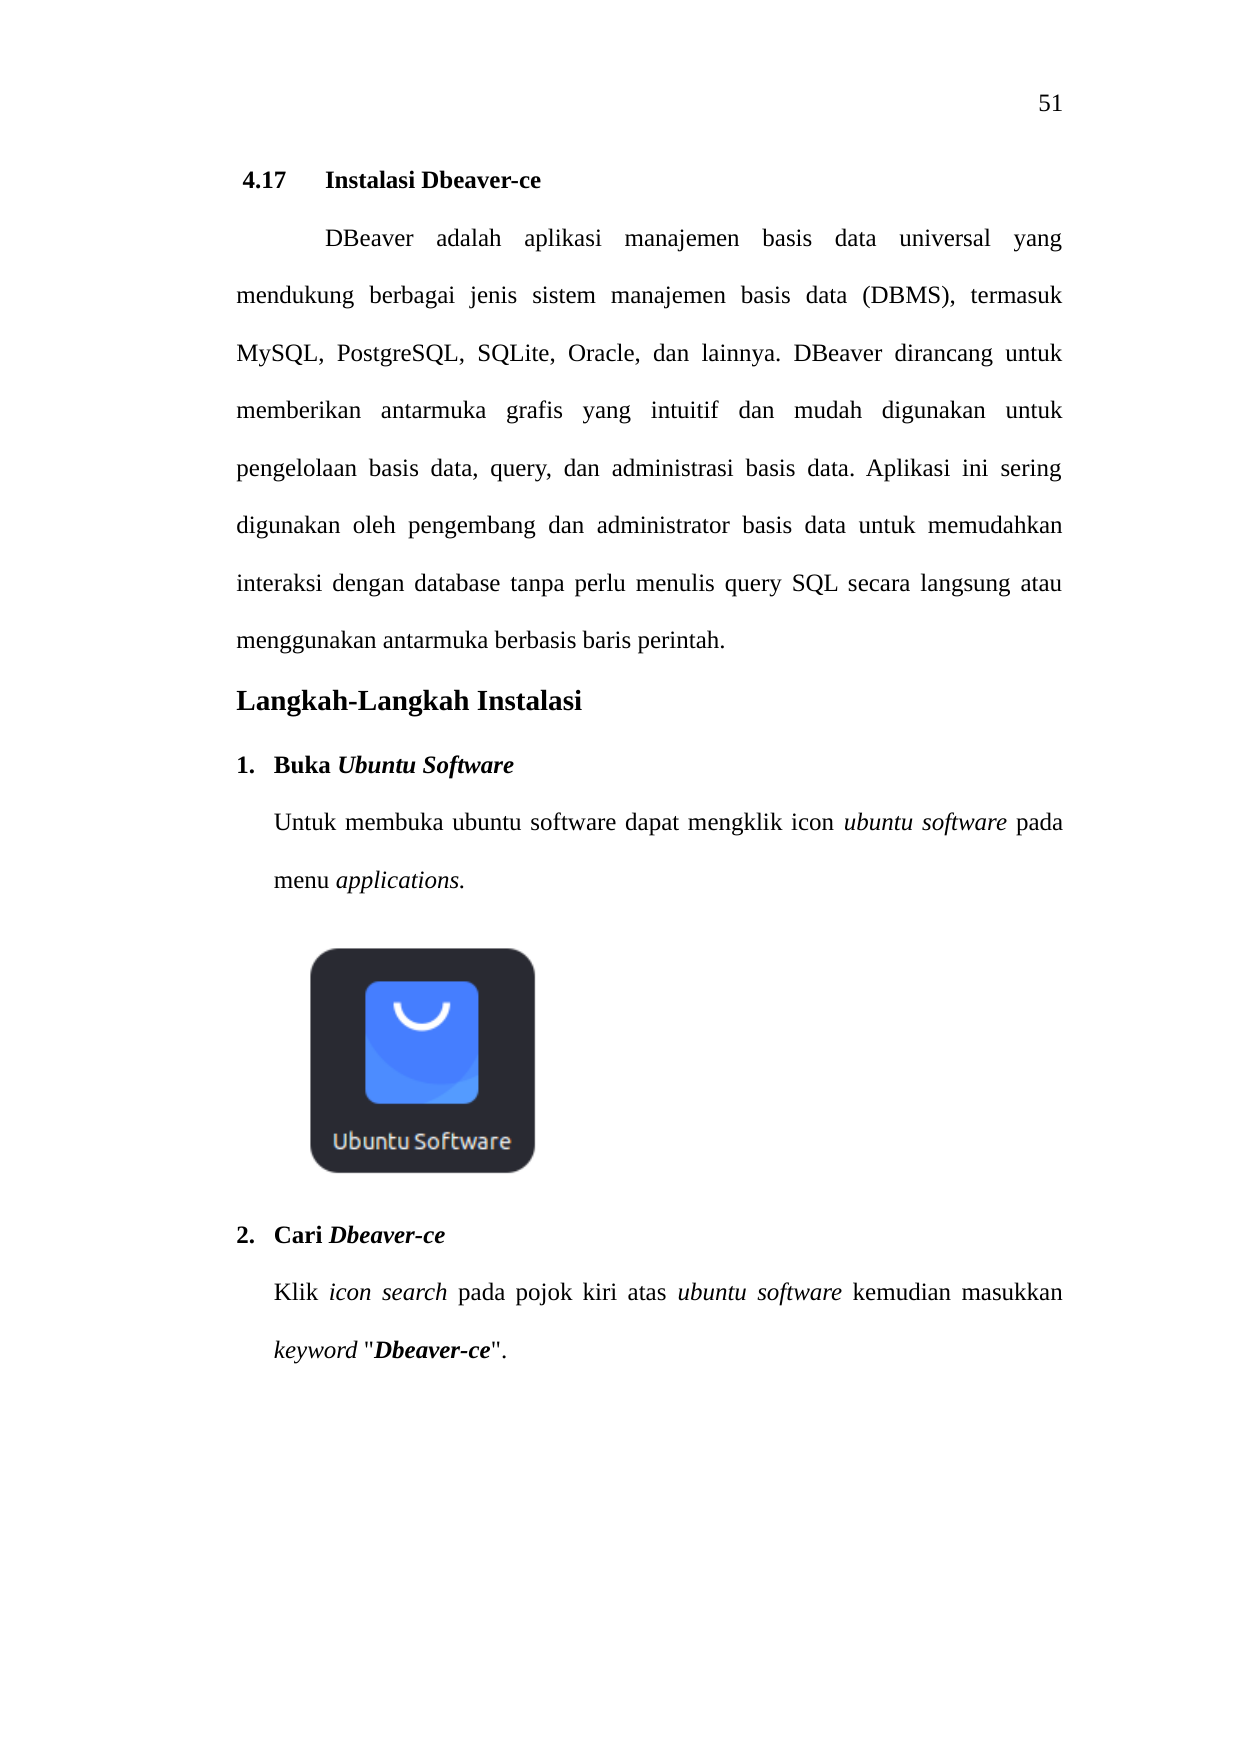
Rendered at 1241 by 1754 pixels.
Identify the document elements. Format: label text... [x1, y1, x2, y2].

picture [273, 922, 576, 1192]
list Buka Ubuntu Software [236, 750, 1063, 779]
text DBeaver adalah aplikasi manajemen basis data universal yang mendukung berbagai jenis sistem manajemen basis data (DBMS), termasuk MySQL, PostgreSQL, SQLite, Oracle, dan lainnya. DBeaver dirancang untuk memberikan antarmuka grafis yang intuitif dan mudah digunakan untuk pengelolaan basis data, query, dan administrasi basis data. Aplikasi ini sering digunakan oleh pengembang dan administrator basis data untuk memudahkan interaksi dengan database tanpa perlu menulis query SQL secara langsung atau menggunakan antarmuka berbasis baris perintah. [236, 223, 1063, 654]
list Cari Dbeaver-ce [236, 1220, 1063, 1249]
subtitle Instalasi Dbeaver-ce [236, 165, 1063, 194]
list Untuk membuka ubuntu software dapat mengklik icon ubuntu software pada menu applications. [236, 807, 1063, 894]
list Klik icon search pada pojok kiri atas ubuntu software kemudian masukkan keyword "Dbeaver-ce". [236, 1277, 1063, 1364]
text Langkah-Langkah Instalasi [236, 683, 1063, 716]
